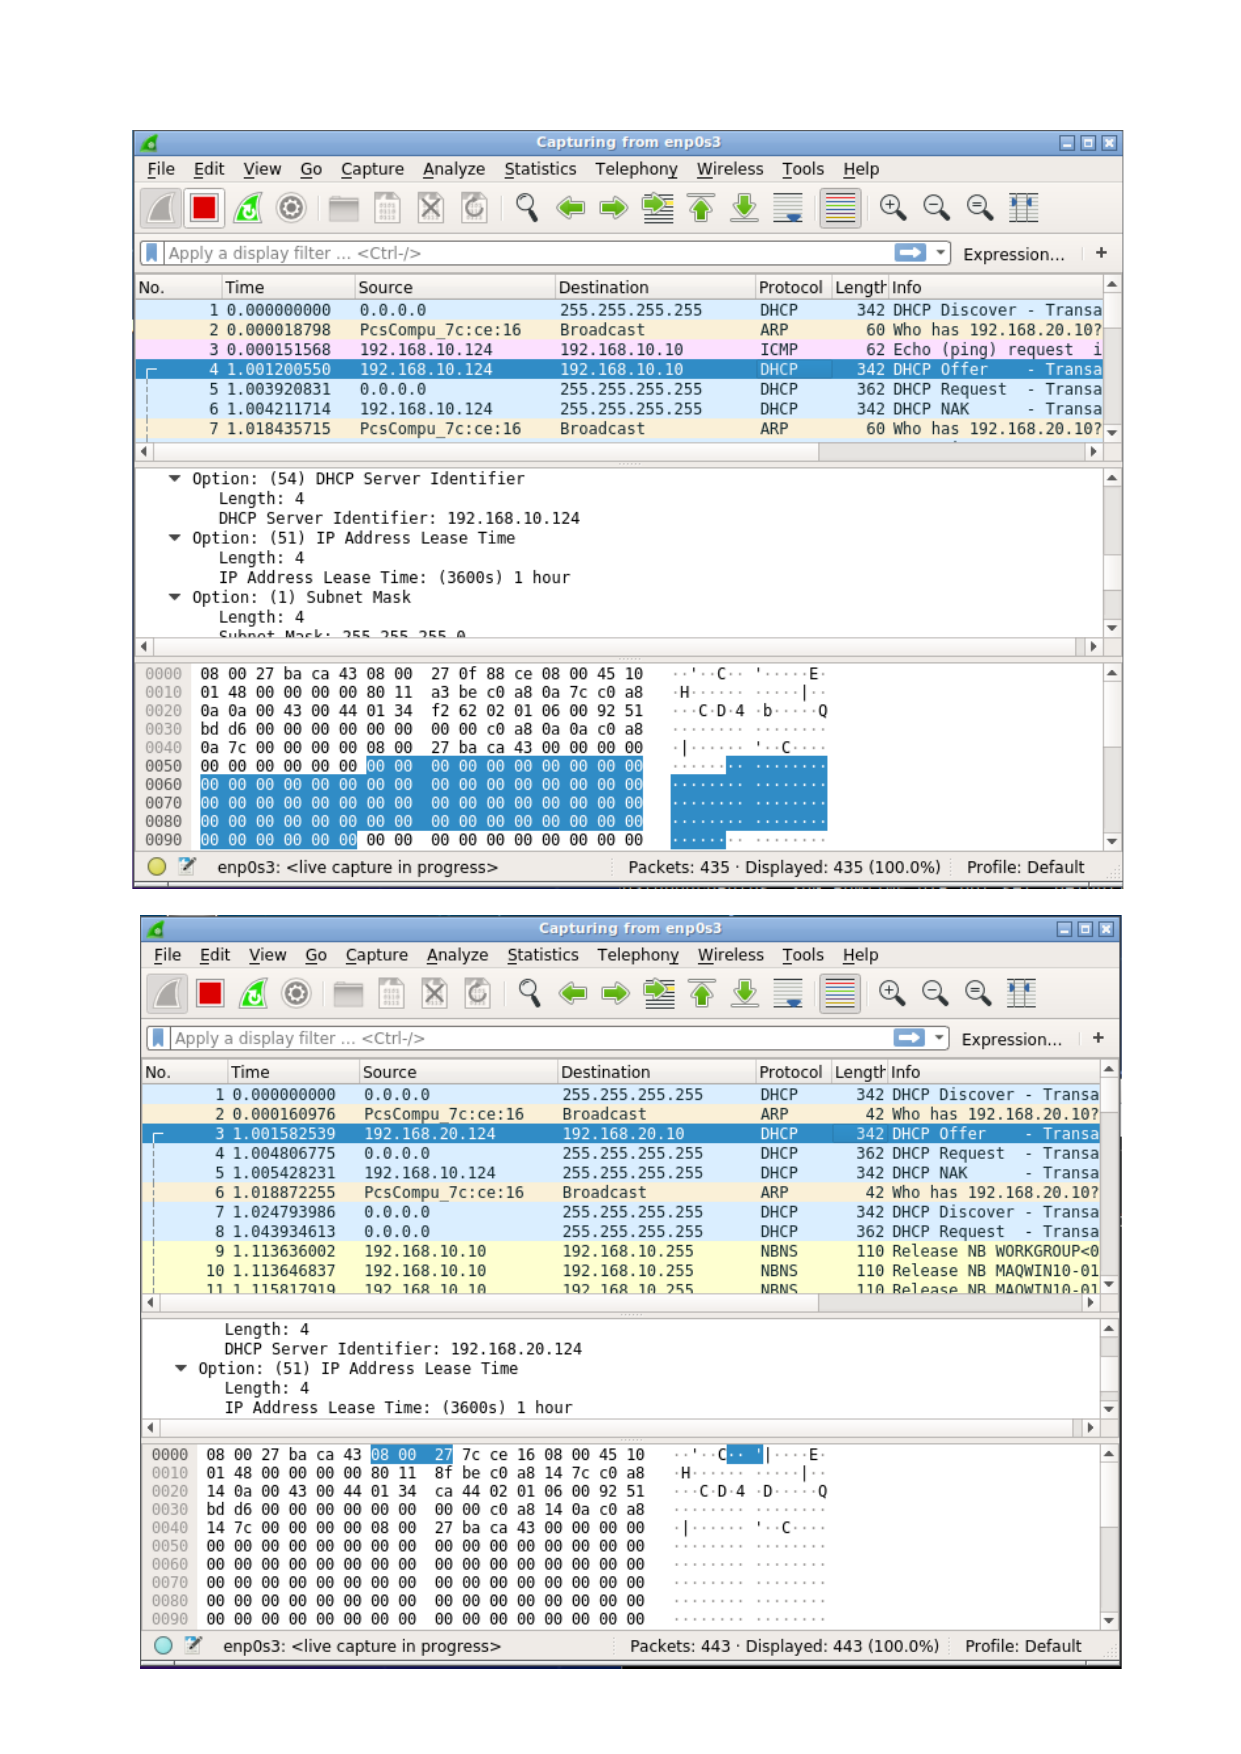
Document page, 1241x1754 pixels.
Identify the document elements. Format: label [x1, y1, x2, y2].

picture [132, 130, 1124, 889]
picture [140, 915, 1122, 1669]
